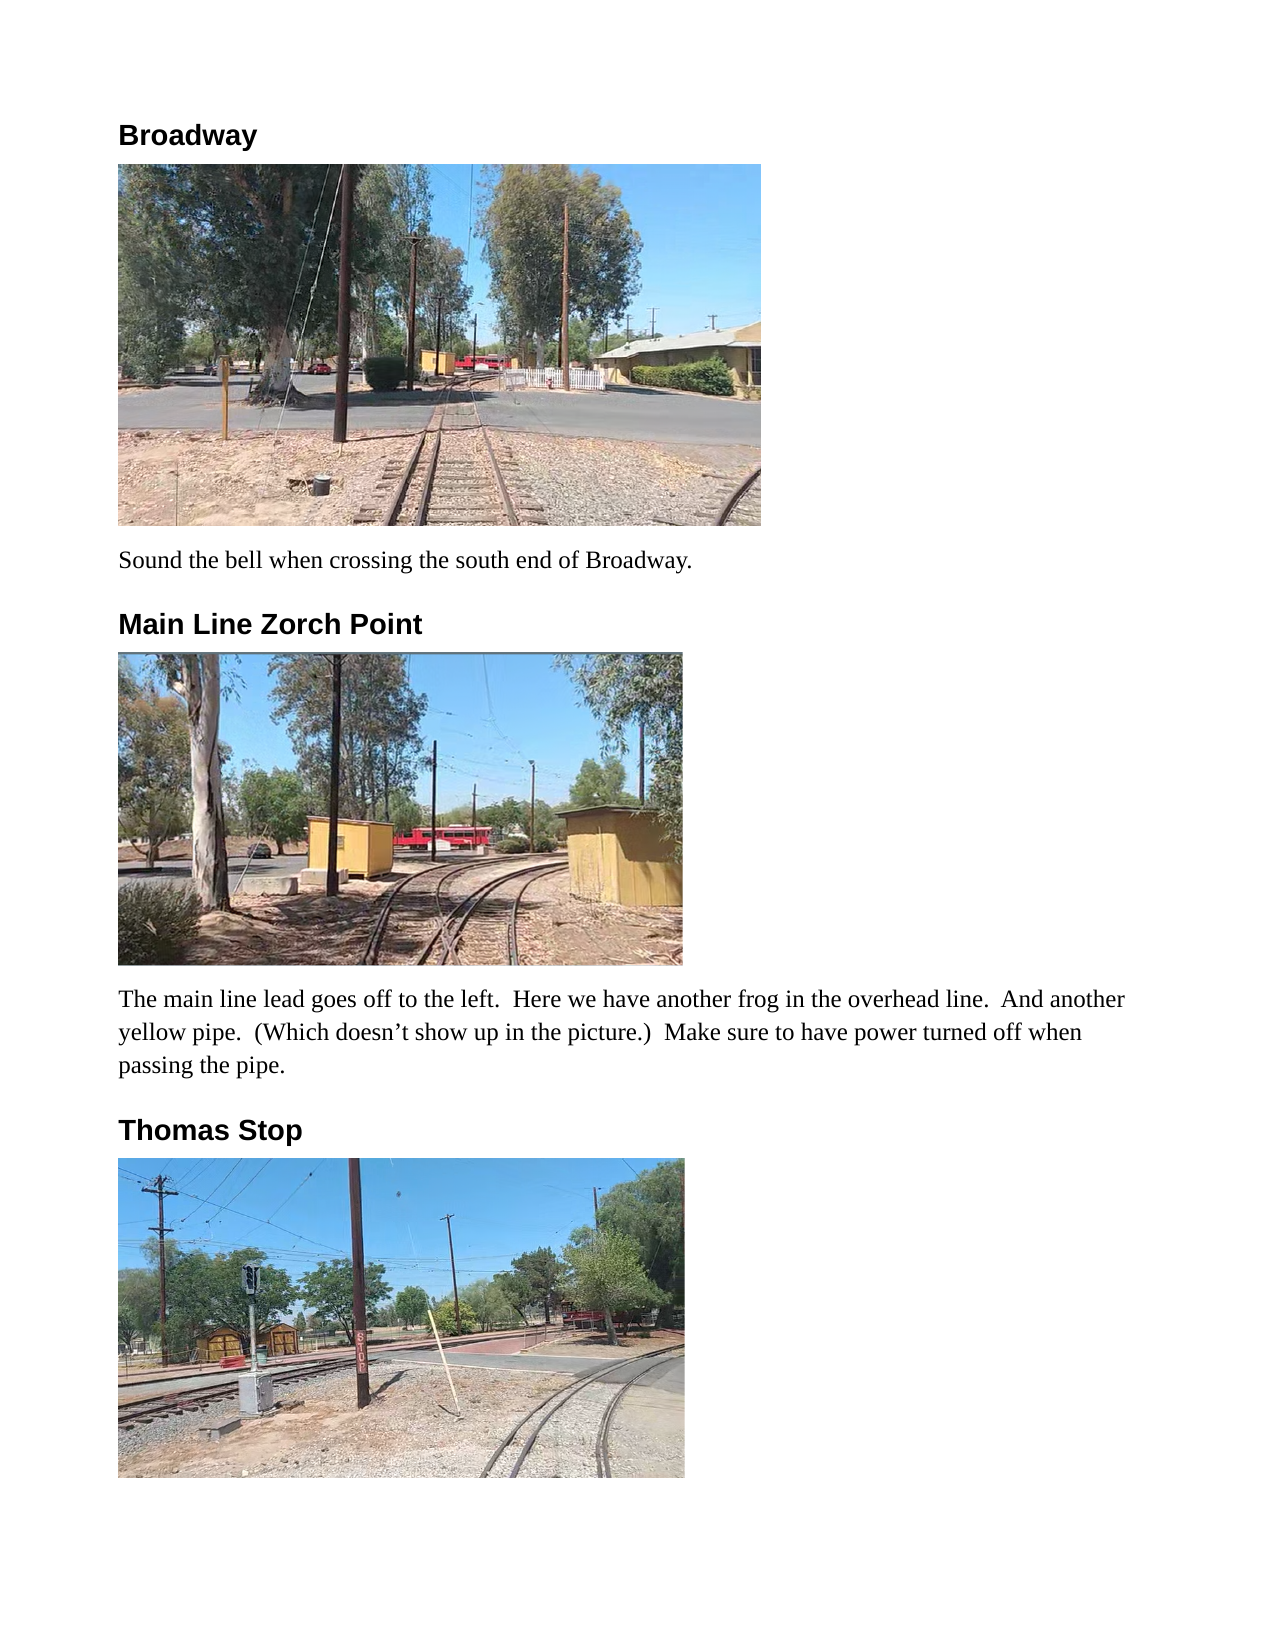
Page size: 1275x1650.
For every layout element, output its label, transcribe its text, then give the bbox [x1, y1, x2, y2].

subtitle Broadway [118, 118, 1157, 152]
subtitle Main Line Zorch Point [118, 607, 1157, 640]
subtitle Thomas Stop [118, 1112, 1157, 1146]
picture [118, 164, 761, 526]
text The main line lead goes off to the left. Here we have another frog in the overhead line. And another yellow pipe. (Which doesn’t show up in the picture.) Make sure to have power turned off when passing the pipe. [118, 984, 1157, 1079]
text Sound the bell when crossing the south end of Broadway. [118, 545, 1157, 573]
picture [118, 652, 683, 966]
picture [118, 1158, 685, 1478]
